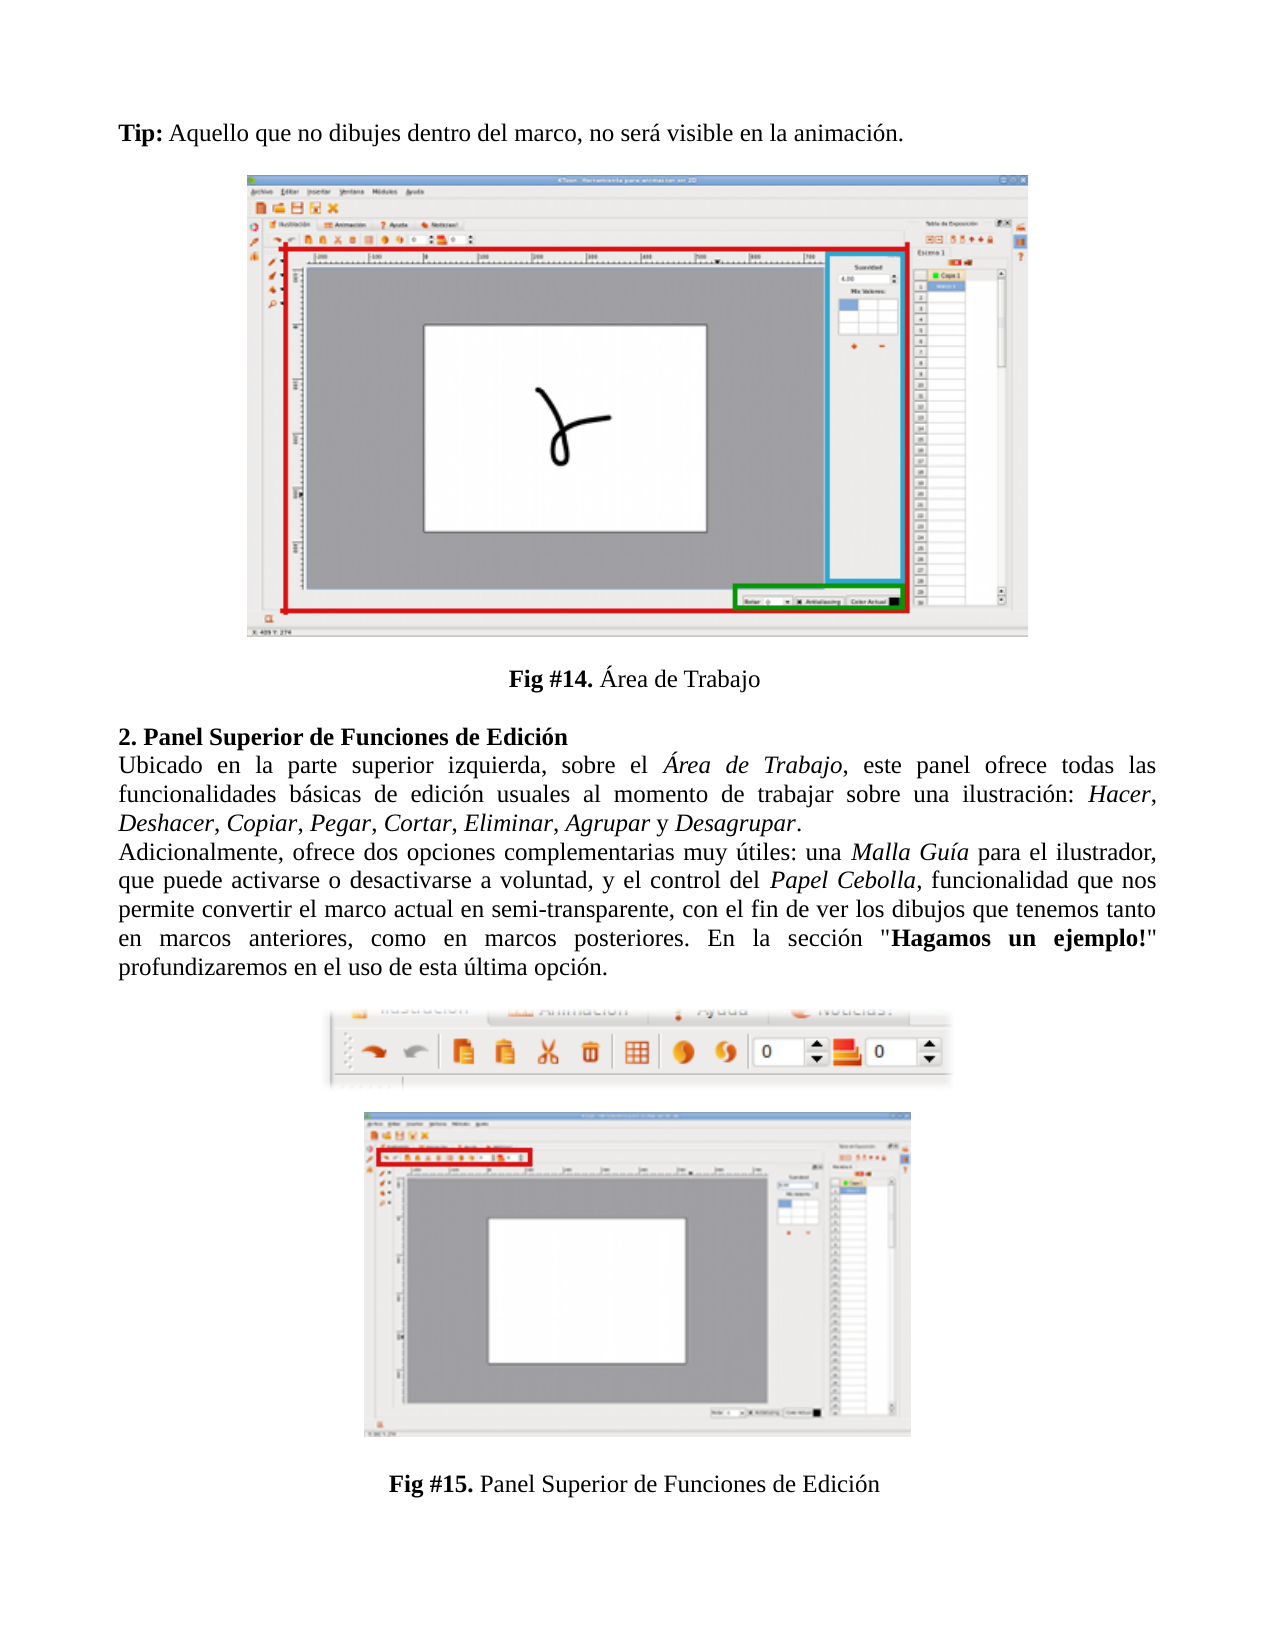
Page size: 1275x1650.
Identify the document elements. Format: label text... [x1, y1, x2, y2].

picture [321, 1009, 954, 1091]
picture [247, 175, 1029, 637]
text Tip: Aquello que no dibujes dentro del marco, no será visible en la animación. [118, 118, 1157, 147]
text Fig #15. Panel Superior de Funciones de Edición [118, 1469, 1157, 1498]
text 2. Panel Superior de Funciones de Edición [118, 722, 1157, 751]
text Fig #14. Área de Trabajo [118, 664, 1157, 693]
text Adicionalmente, ofrece dos opciones complementarias muy útiles: una Malla Guía para el ilustrador, que puede activarse o desactivarse a voluntad, y el control del Papel Cebolla, funcionalidad que nos permite convertir el marco actual en semi-transparente, con el fin de ver los dibujos que tenemos tanto en marcos anteriores, como en marcos posteriores. En la sección "Hagamos un ejemplo!" profundizaremos en el uso de esta última opción. [118, 837, 1157, 981]
picture [364, 1112, 911, 1437]
text Ubicado en la parte superior izquierda, sobre el Área de Trabajo, este panel ofrece todas las funcionalidades básicas de edición usuales al momento de trabajar sobre una ilustración: Hacer, Deshacer, Copiar, Pegar, Cortar, Eliminar, Agrupar y Desagrupar. [118, 751, 1157, 837]
